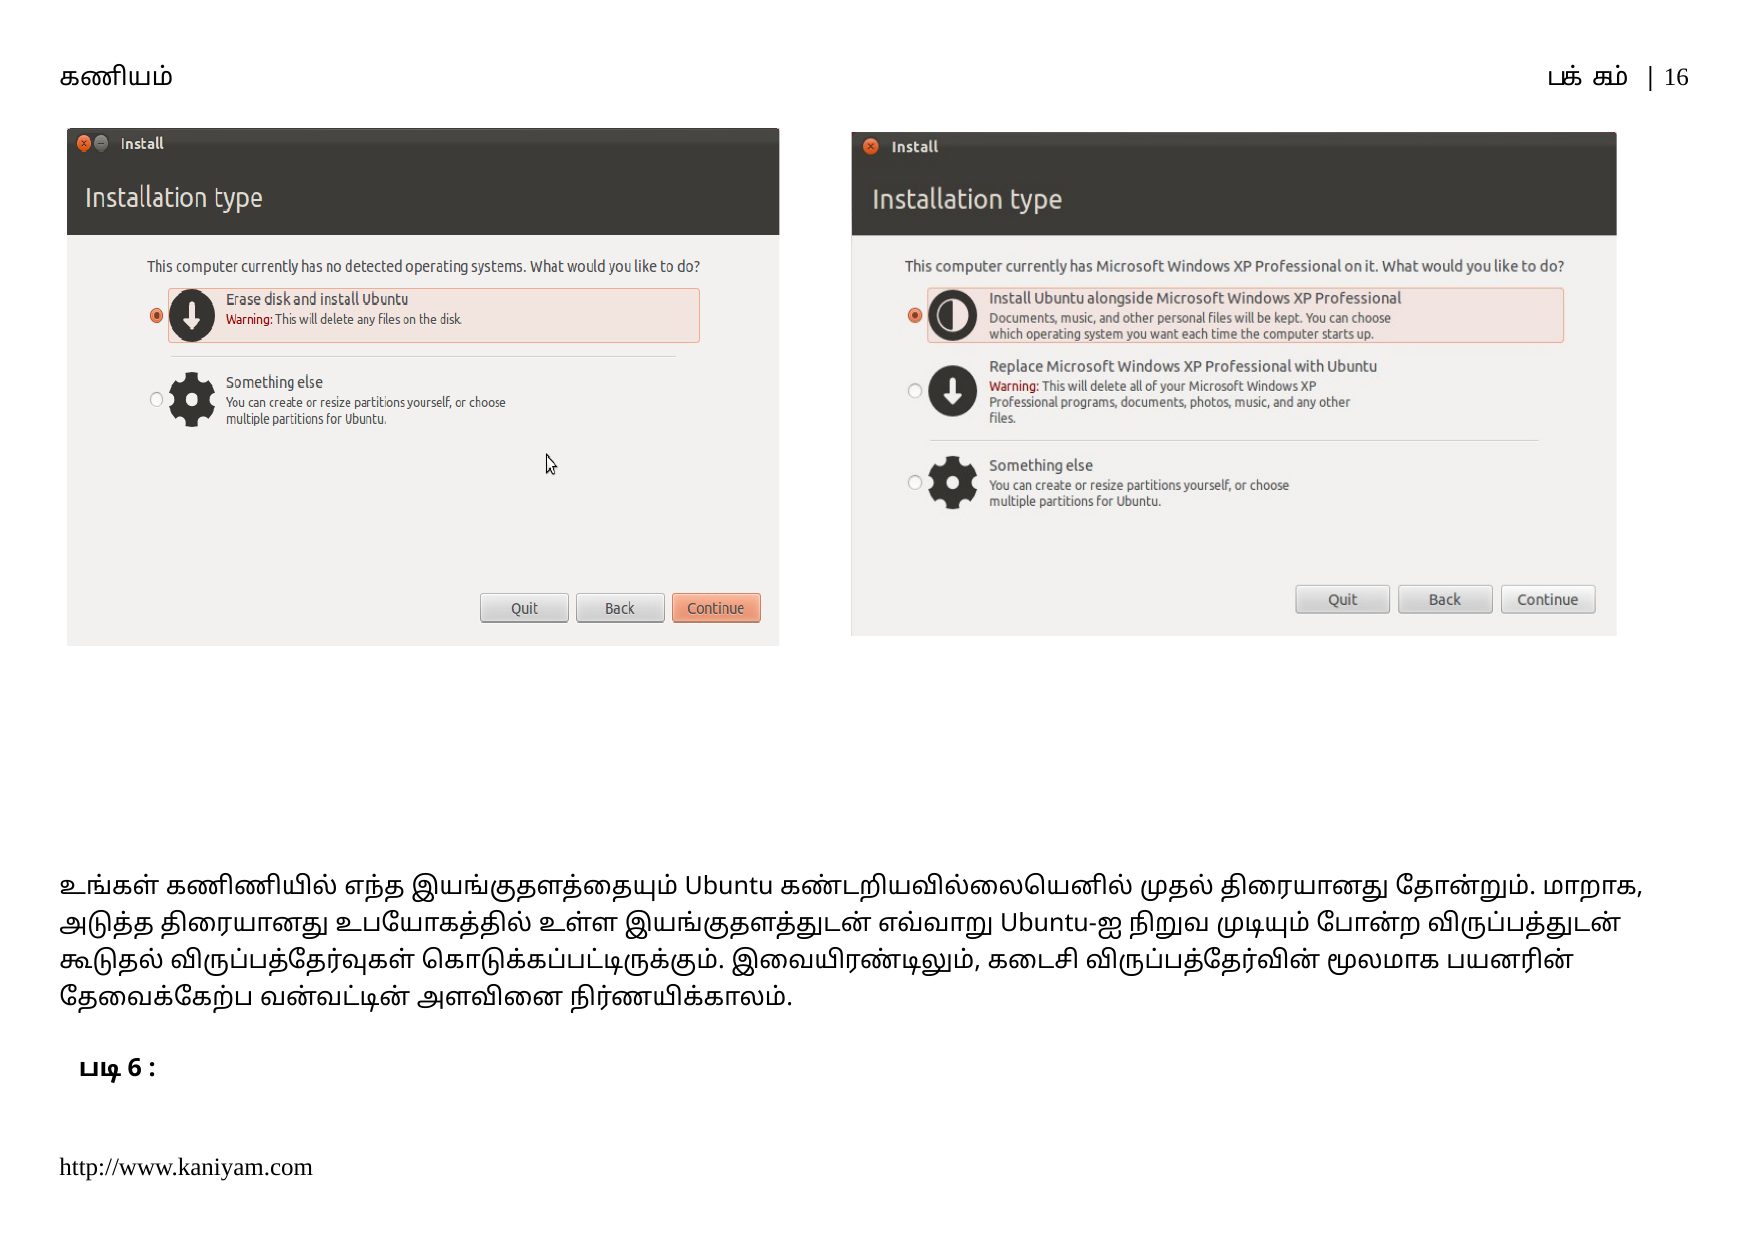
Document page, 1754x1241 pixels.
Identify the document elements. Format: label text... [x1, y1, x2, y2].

text படி 6 : [59, 1050, 1695, 1087]
picture [67, 128, 780, 646]
text உங்கள் கணிணியில் எந்த இயங்குதளத்தையும் Ubuntu கண்டறியவில்லையெனில் முதல் திரையானது தோன்றும். மாறாக, அடுத்த திரையானது உபயோகத்தில் உள்ள இயங்குதளத்துடன் எவ்வாறு Ubuntu-ஐ நிறுவ முடியும் போன்ற விருப்பத்துடன் கூடுதல் விருப்பத்தேர்வுகள் கொடுக்கப்பட்டிருக்கும். இவையிரண்டிலும், கடைசி விருப்பத்தேர்வின் மூலமாக பயனரின் தேவைக்கேற்ப வன்வட்டின் அளவினை நிர்ணயிக்காலம். [59, 868, 1695, 1016]
picture [851, 132, 1617, 636]
